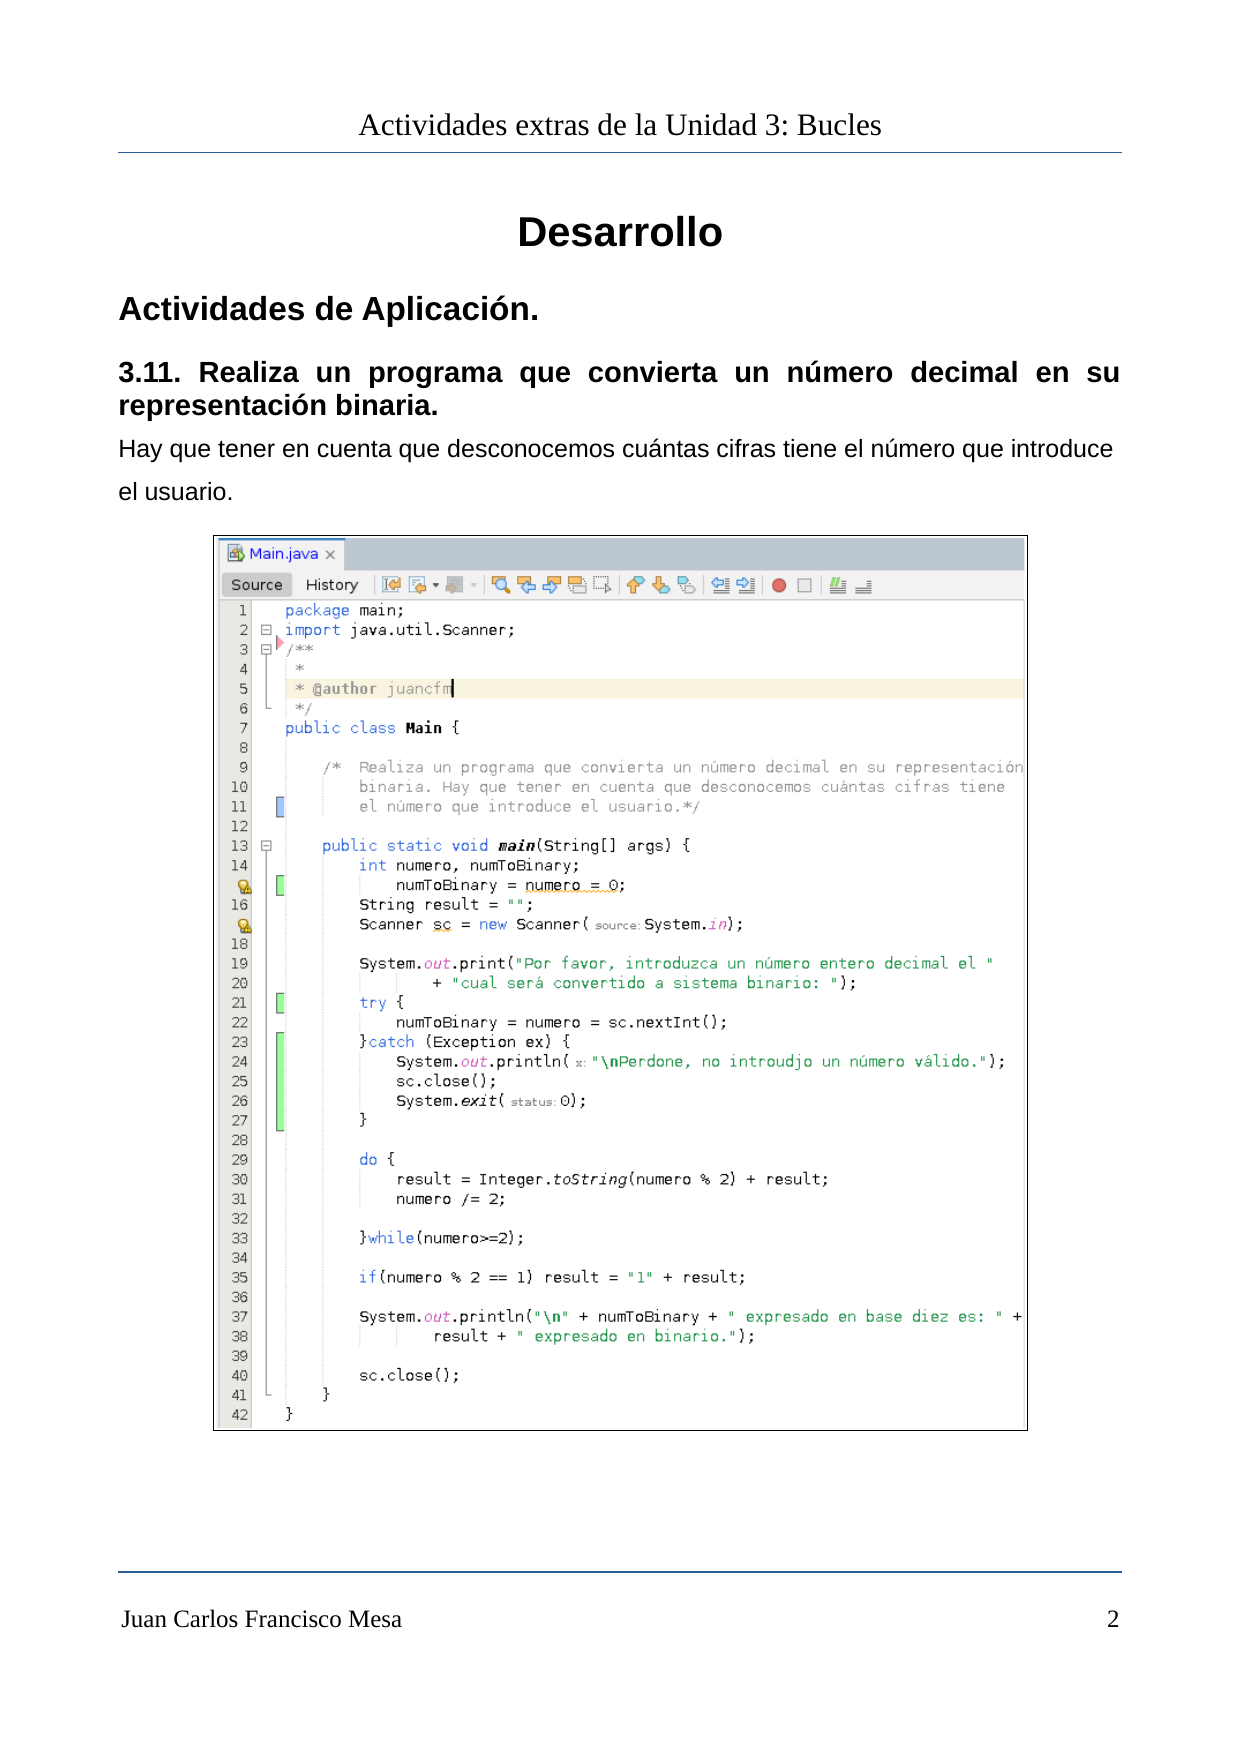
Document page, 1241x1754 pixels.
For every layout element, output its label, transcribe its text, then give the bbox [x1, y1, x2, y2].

picture [215, 538, 1025, 1428]
subtitle Desarrollo [118, 208, 1122, 256]
subtitle Actividades de Aplicación. [118, 289, 1122, 327]
subtitle 3.11. Realiza un programa que convierta un número decimal en su representación binaria. [118, 354, 1122, 422]
text Hay que tener en cuenta que desconocemos cuántas cifras tiene el número que introduce el usuario. [118, 434, 1122, 506]
